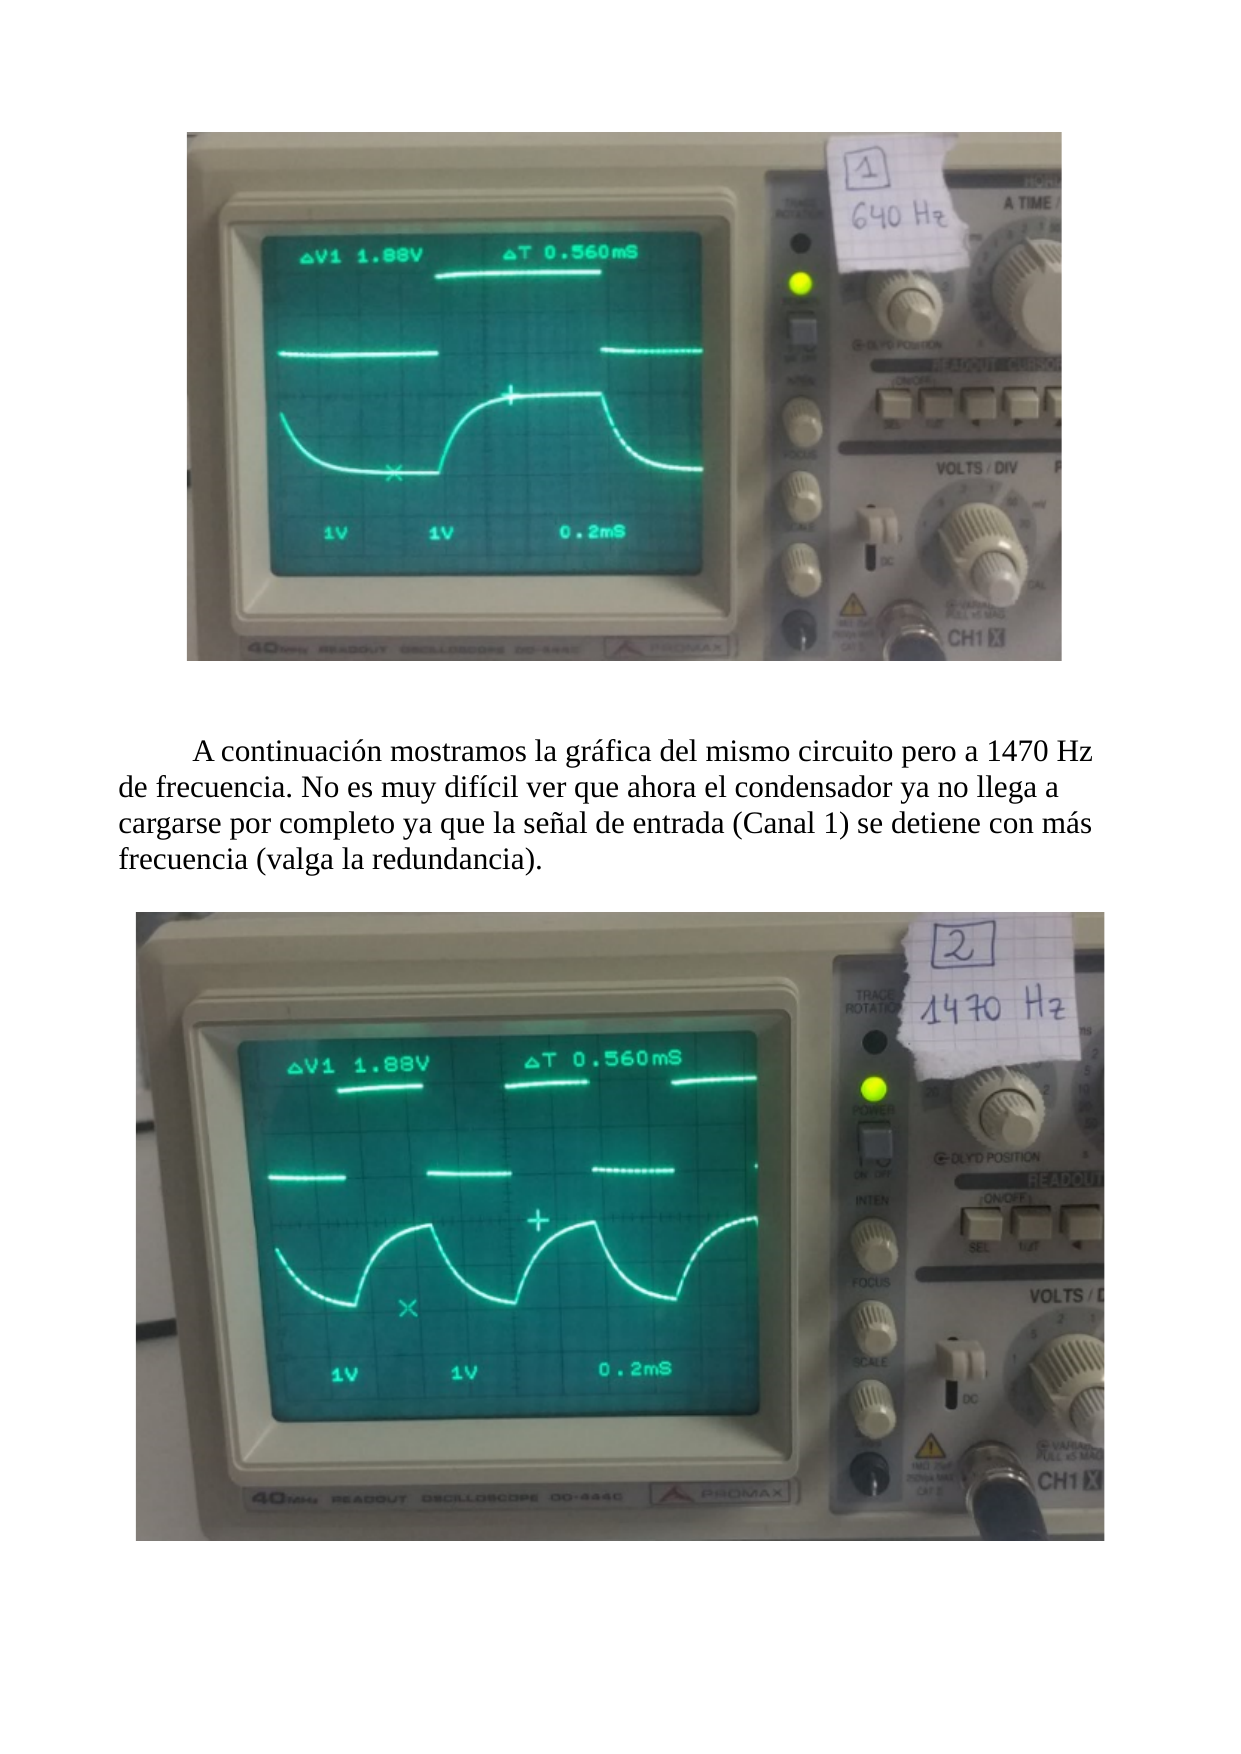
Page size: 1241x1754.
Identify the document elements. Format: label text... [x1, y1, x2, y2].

picture [186, 132, 1062, 661]
text A continuación mostramos la gráfica del mismo circuito pero a 1470 Hz de frecuencia. No es muy difícil ver que ahora el condensador ya no llega a cargarse por completo ya que la señal de entrada (Canal 1) se detiene con más frecuencia (valga la redundancia). [118, 733, 1122, 876]
picture [135, 912, 1105, 1541]
